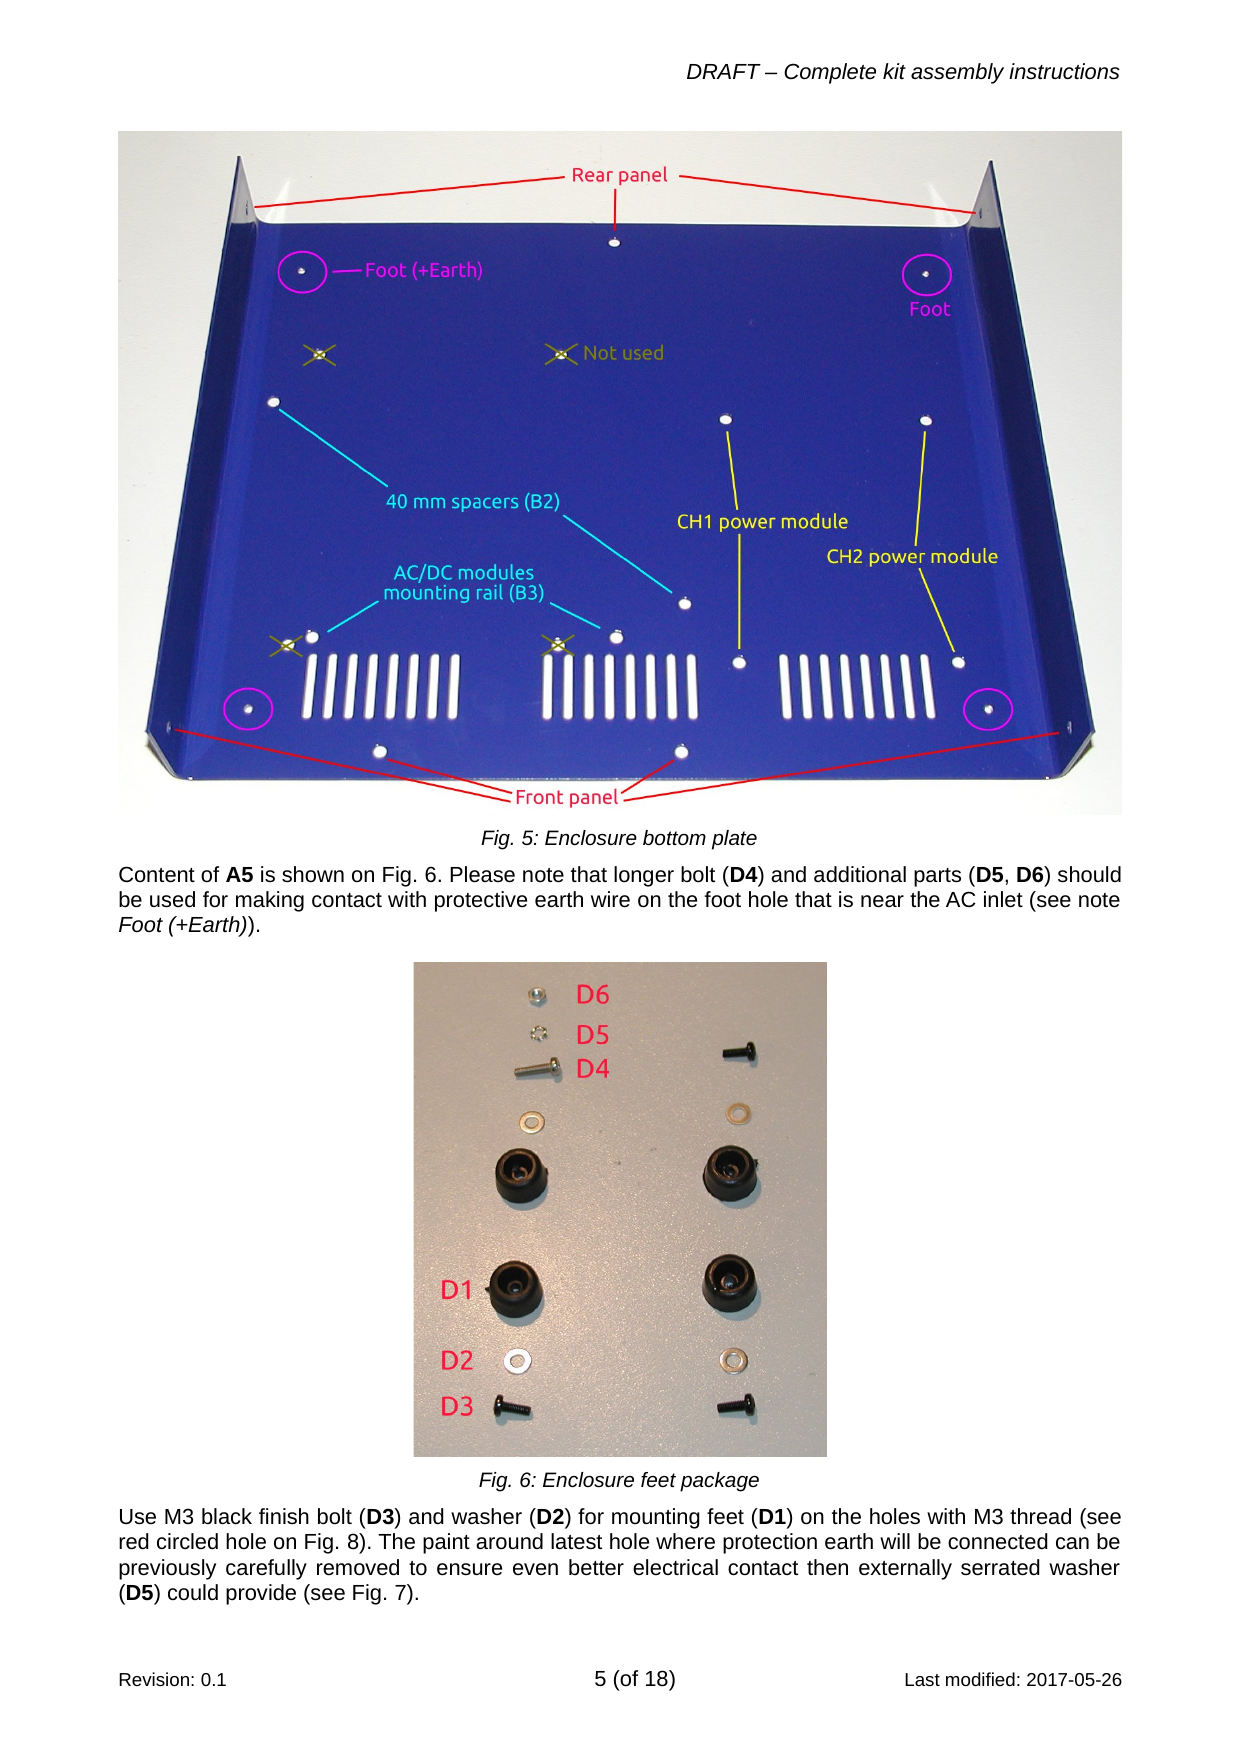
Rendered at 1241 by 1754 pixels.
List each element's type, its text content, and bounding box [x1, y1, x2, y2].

text Use M3 black finish bolt (D3) and washer (D2) for mounting feet (D1) on the holes with M3 thread (see red circled hole on Fig. 8). The paint around latest hole where protection earth will be connected can be previously carefully removed to ensure even better electrical contact then externally serrated washer (D5) could provide (see Fig. 7). [118, 963, 1122, 1605]
text Fig. 6: Enclosure feet package [413, 1457, 827, 1492]
text Fig. 5: Enclosure bottom plate [118, 815, 1122, 850]
picture [413, 962, 827, 1457]
picture [118, 131, 1123, 815]
text Content of A5 is shown on Fig. 6. Please note that longer bolt (D4) and additional parts (D5, D6) should be used for making contact with protective earth wire on the foot hole that is near the AC inlet (see note Foot (+Earth)). [118, 850, 1122, 937]
